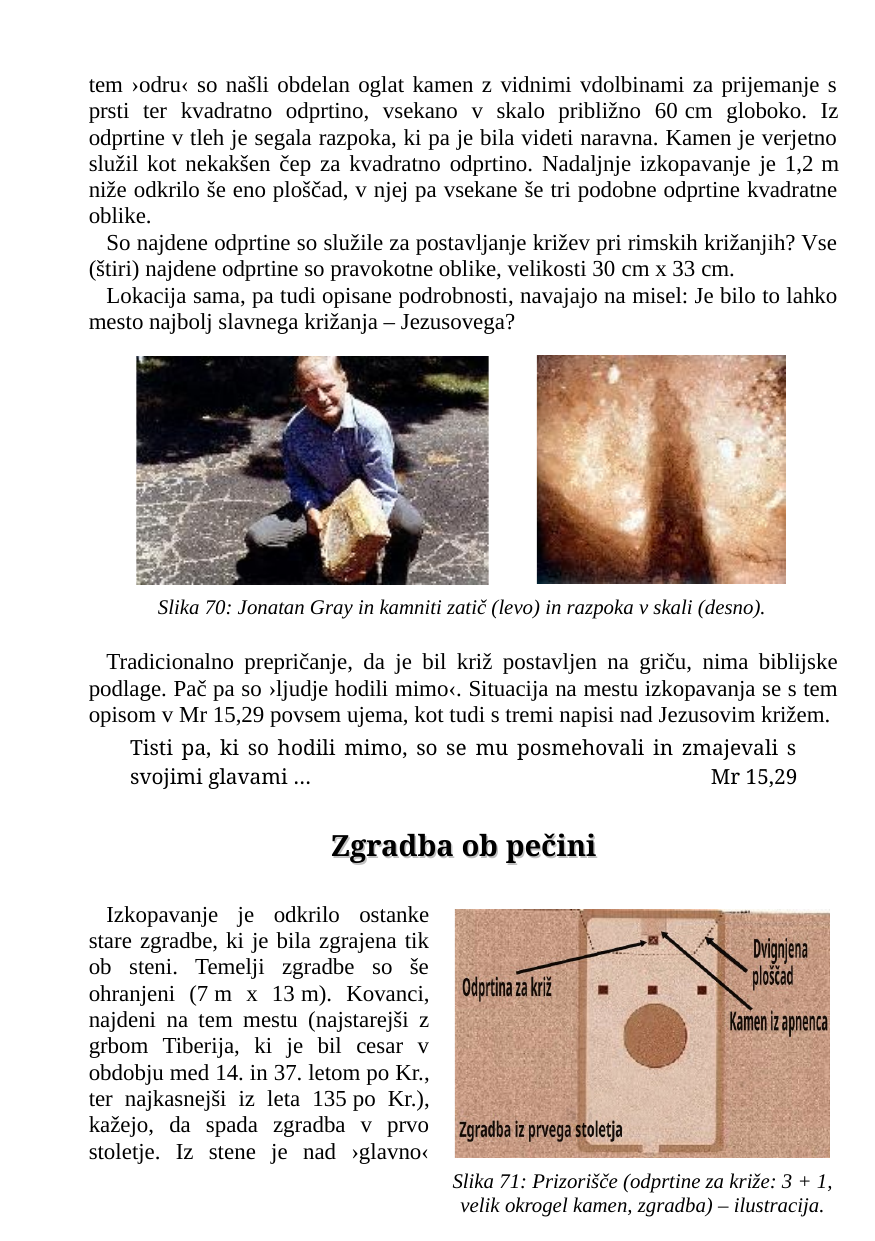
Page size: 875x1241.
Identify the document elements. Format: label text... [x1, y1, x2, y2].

text Slika 70: Jonatan Gray in kamniti zatič (levo) in razpoka v skali (desno). [97, 356, 826, 619]
text tem ›odru‹ so našli obdelan oglat kamen z vidnimi vdolbinami za prijemanje s prsti ter kvadratno odprtino, vsekano v skalo približno 60 cm globoko. Iz odprtine v tleh je segala razpoka, ki pa je bila videti naravna. Kamen je verjetno služil kot nekakšen čep za kvadratno odprtino. Nadaljnje izkopavanje je 1,2 m niže odkrilo še eno ploščad, v njej pa vsekane še tri podobne odprtine kvadratne oblike. [88, 71, 839, 229]
text Tisti pa, ki so hodili mimo, so se mu posmehovali in zmajevali s svojimi glavami … Mr 15,29 [130, 733, 797, 790]
text Lokacija sama, pa tudi opisane podrobnosti, navajajo na misel: Je bilo to lahko mesto najbolj slavnega križanja – Jezusovega? [88, 282, 839, 334]
picture [136, 356, 489, 585]
text Izkopavanje je odkrilo ostanke stare zgradbe, ki je bila zgrajena tik ob steni. Temelji zgradbe so še ohranjeni (7 m x 13 m). Kovanci, najdeni na tem mestu (najstarejši z grbom Tiberija, ki je bil cesar v obdobju med 14. in 37. letom po Kr., ter najkasnejši iz leta 135 po Kr.), kažejo, da spada zgradba v prvo stoletje. Iz stene je nad ›glavno‹ [88, 901, 839, 1164]
picture [536, 355, 786, 584]
text Tradicionalno prepričanje, da je bil križ postavljen na griču, nima biblijske podlage. Pač pa so ›ljudje hodili mimo‹. Situacija na mestu izkopavanja se s tem opisom v Mr 15,29 povsem ujema, kot tudi s tremi napisi nad Jezusovim križem. [88, 334, 839, 727]
text So najdene odprtine so služile za postavljanje križev pri rimskih križanjih? Vse (štiri) najdene odprtine so pravokotne oblike, velikosti 30 cm x 33 cm. [88, 229, 839, 282]
text Slika 71: Prizorišče (odprtine za križe: 3 + 1, velik okrogel kamen, zgradba) – ilustracija. [447, 909, 837, 1217]
picture [454, 909, 830, 1158]
subtitle Zgradba ob pečini [88, 826, 839, 865]
